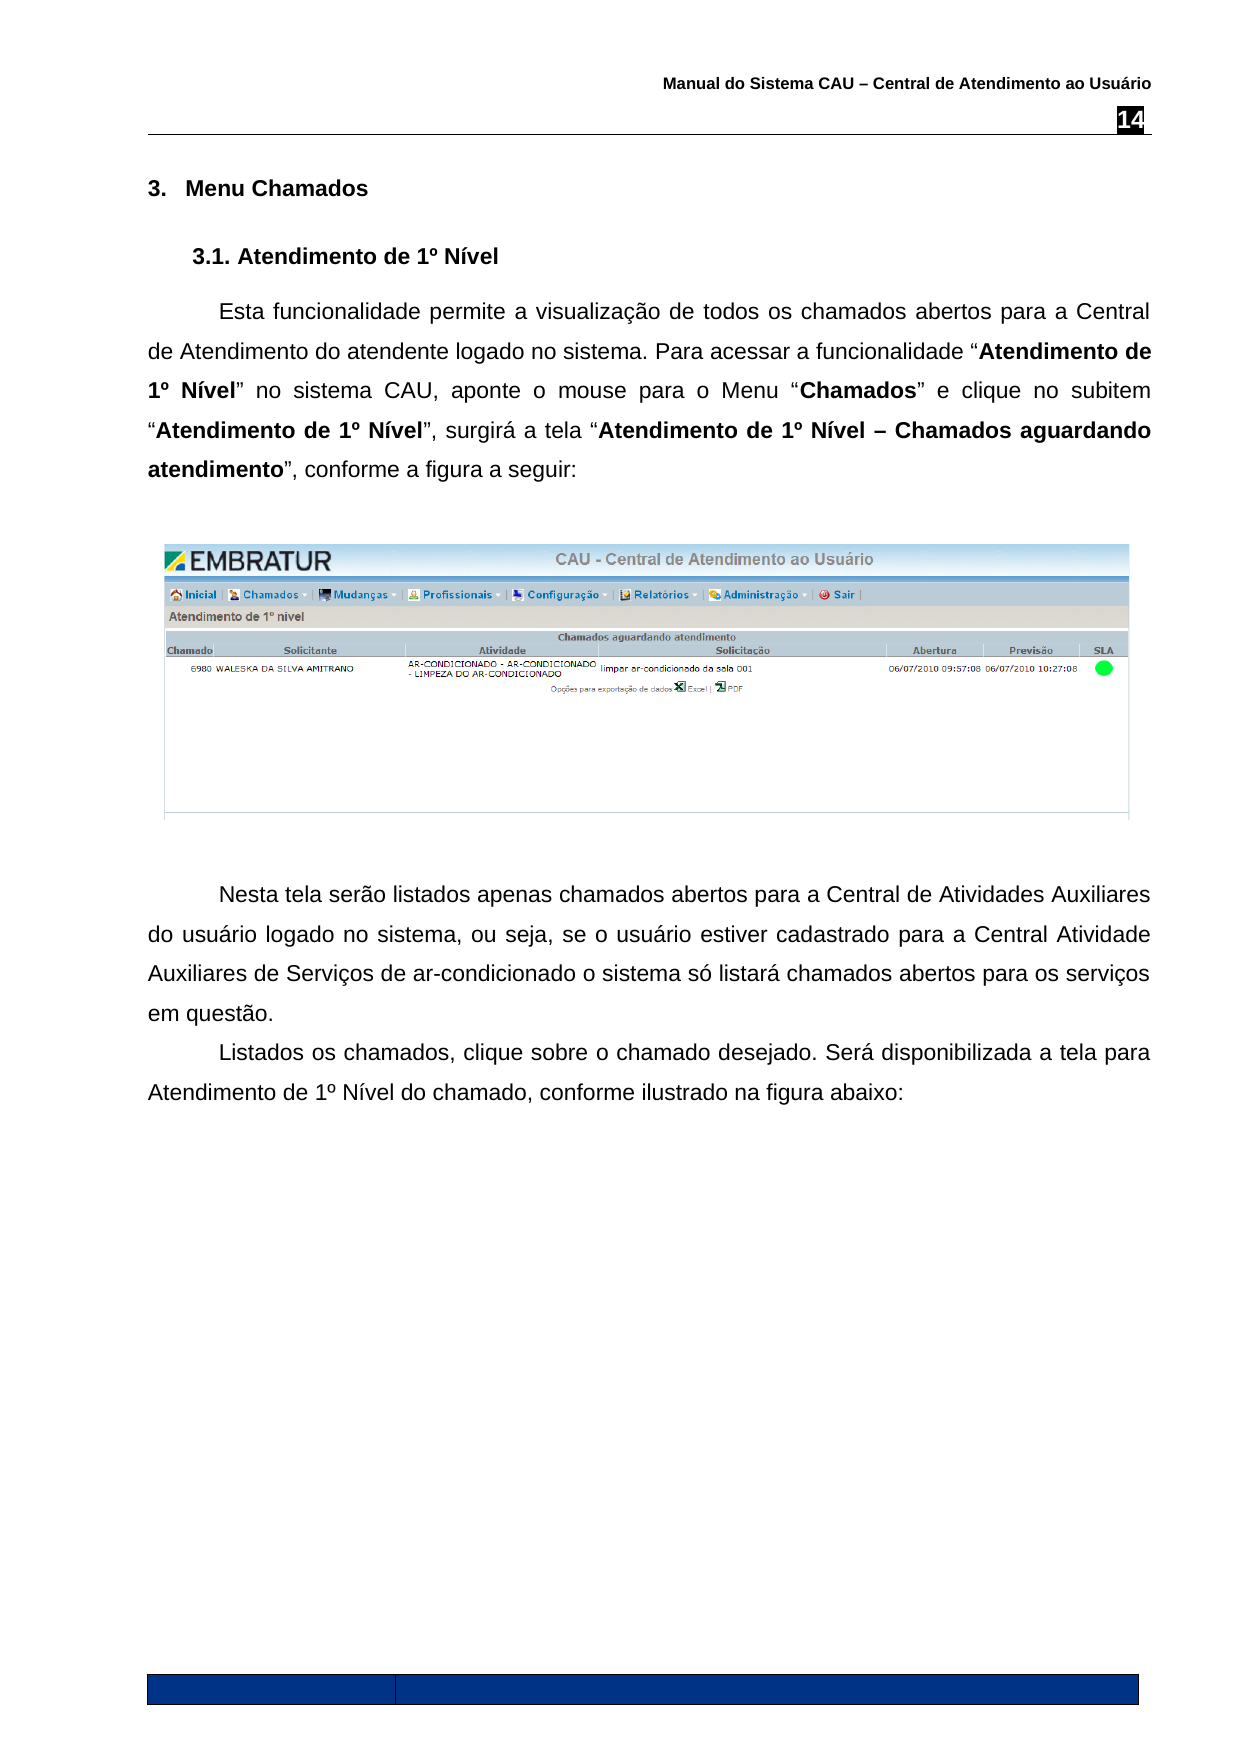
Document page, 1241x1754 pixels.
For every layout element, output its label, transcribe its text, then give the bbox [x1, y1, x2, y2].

text Nesta tela serão listados apenas chamados abertos para a Central de Atividades Auxiliares do usuário logado no sistema, ou seja, se o usuário estiver cadastrado para a Central Atividade Auxiliares de Serviços de ar-condicionado o sistema só listará chamados abertos para os serviços em questão. [148, 881, 1152, 1026]
subtitle Menu Chamados [148, 175, 1152, 201]
text Listados os chamados, clique sobre o chamado desejado. Será disponibilizada a tela para Atendimento de 1º Nível do chamado, conforme ilustrado na figura abaixo: [148, 1039, 1152, 1105]
text Esta funcionalidade permite a visualização de todos os chamados abertos para a Central de Atendimento do atendente logado no sistema. Para acessar a funcionalidade “Atendimento de 1º Nível” no sistema CAU, aponte o mouse para o Menu “Chamados” e clique no subitem “Atendimento de 1º Nível”, surgirá a tela “Atendimento de 1º Nível – Chamados aguardando atendimento”, conforme a figura a seguir: [148, 298, 1152, 482]
picture [164, 544, 1132, 820]
list Atendimento de 1º Nível [192, 243, 1152, 269]
